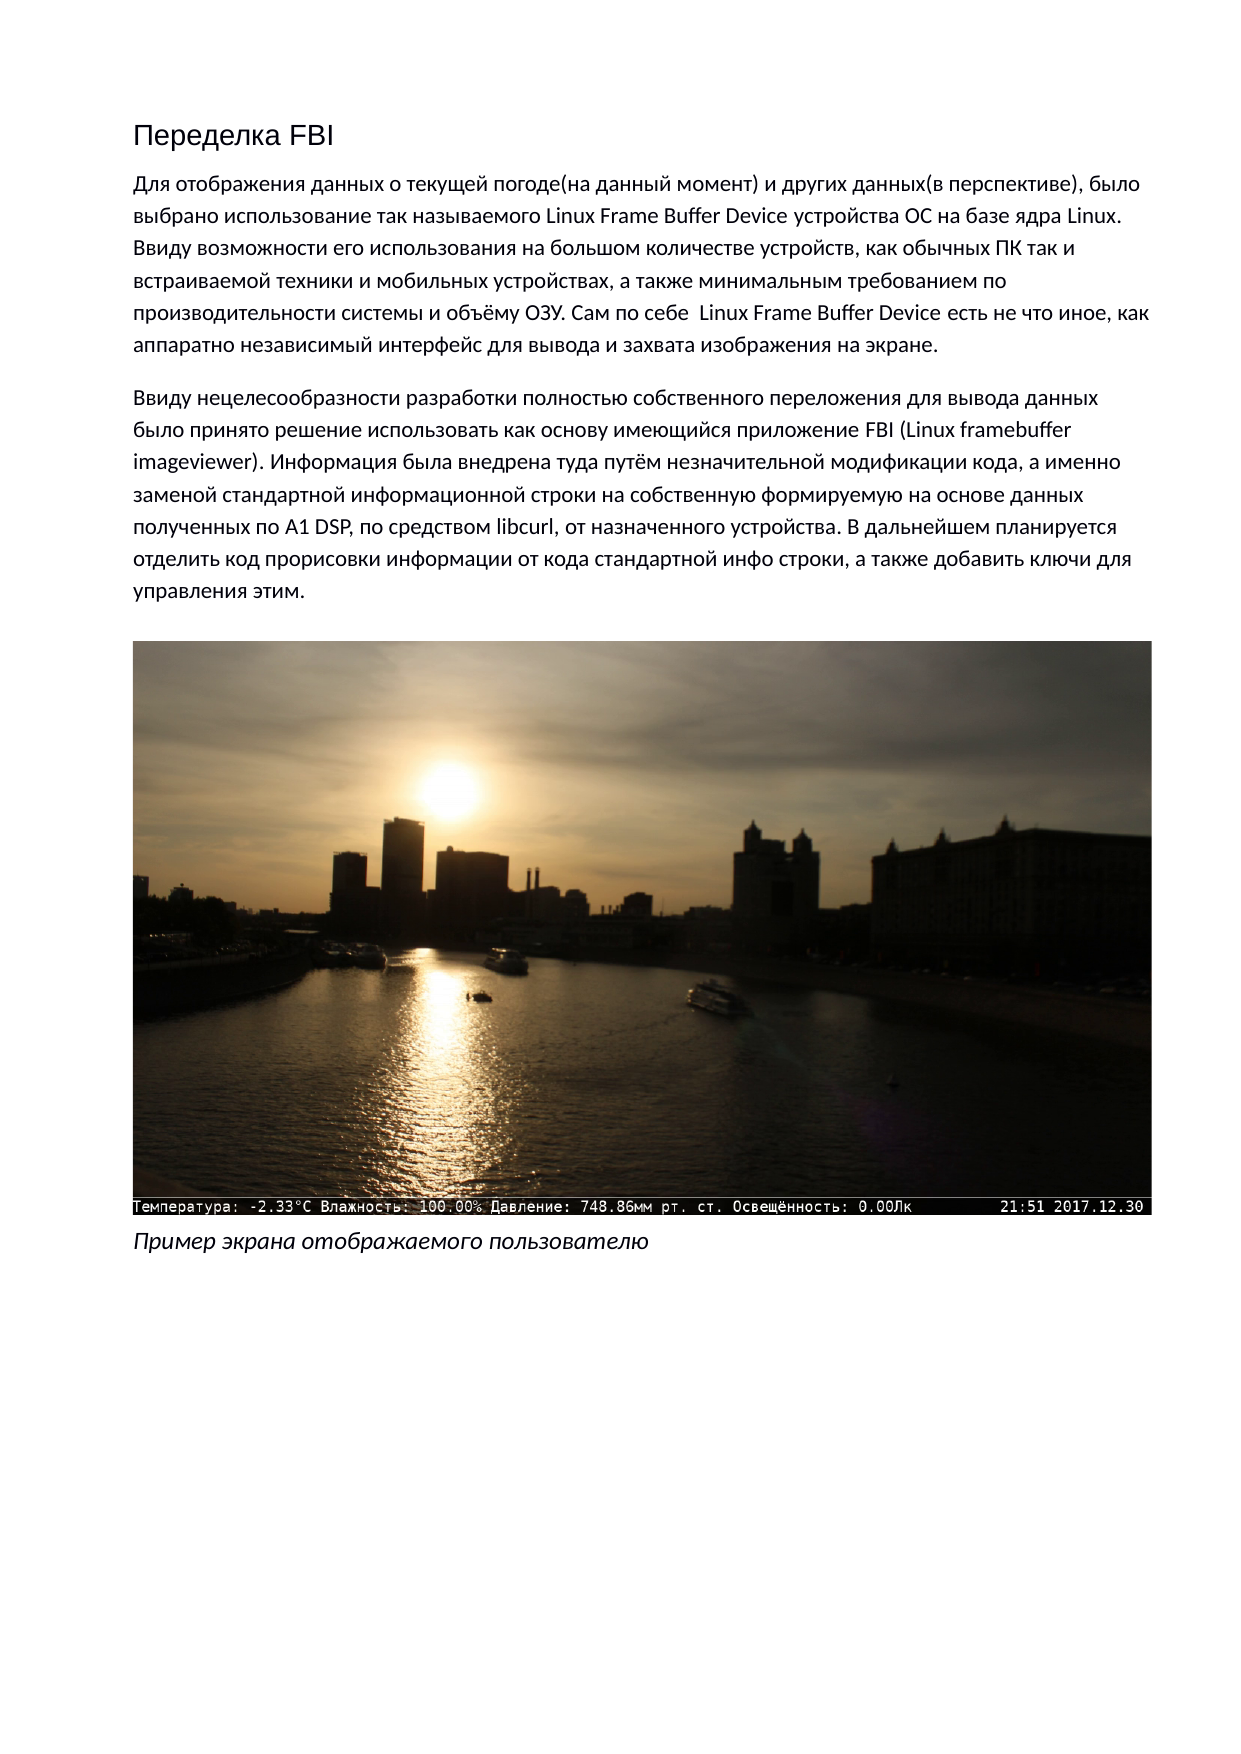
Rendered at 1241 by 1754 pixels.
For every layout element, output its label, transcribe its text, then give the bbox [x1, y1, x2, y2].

text Ввиду нецелесообразности разработки полностью собственного переложения для вывода данных было принято решение использовать как основу имеющийся приложение FBI (Linux framebuffer imageviewer). Информация была внедрена туда путём незначительной модификации кода, а именно заменой стандартной информационной строки на собственную формируемую на основе данных полученных по A1 DSP, по средством libcurl, от назначенного устройства. В дальнейшем планируется отделить код прорисовки информации от кода стандартной инфо строки, а также добавить ключи для управления этим. [133, 383, 1152, 604]
subtitle Переделка FBI [133, 118, 1152, 152]
picture [132, 641, 1152, 1215]
text Пример экрана отображаемого пользователю [133, 1215, 1152, 1256]
text Для отображения данных о текущей погоде(на данный момент) и других данных(в перспективе), было выбрано использование так называемого Linux Frame Buffer Device устройства ОС на базе ядра Linux. Ввиду возможности его использования на большом количестве устройств, как обычных ПК так и встраиваемой техники и мобильных устройствах, а также минимальным требованием по производительности системы и объёму ОЗУ. Сам по себе Linux Frame Buffer Device есть не что иное, как аппаратно независимый интерфейс для вывода и захвата изображения на экране. [133, 169, 1152, 358]
